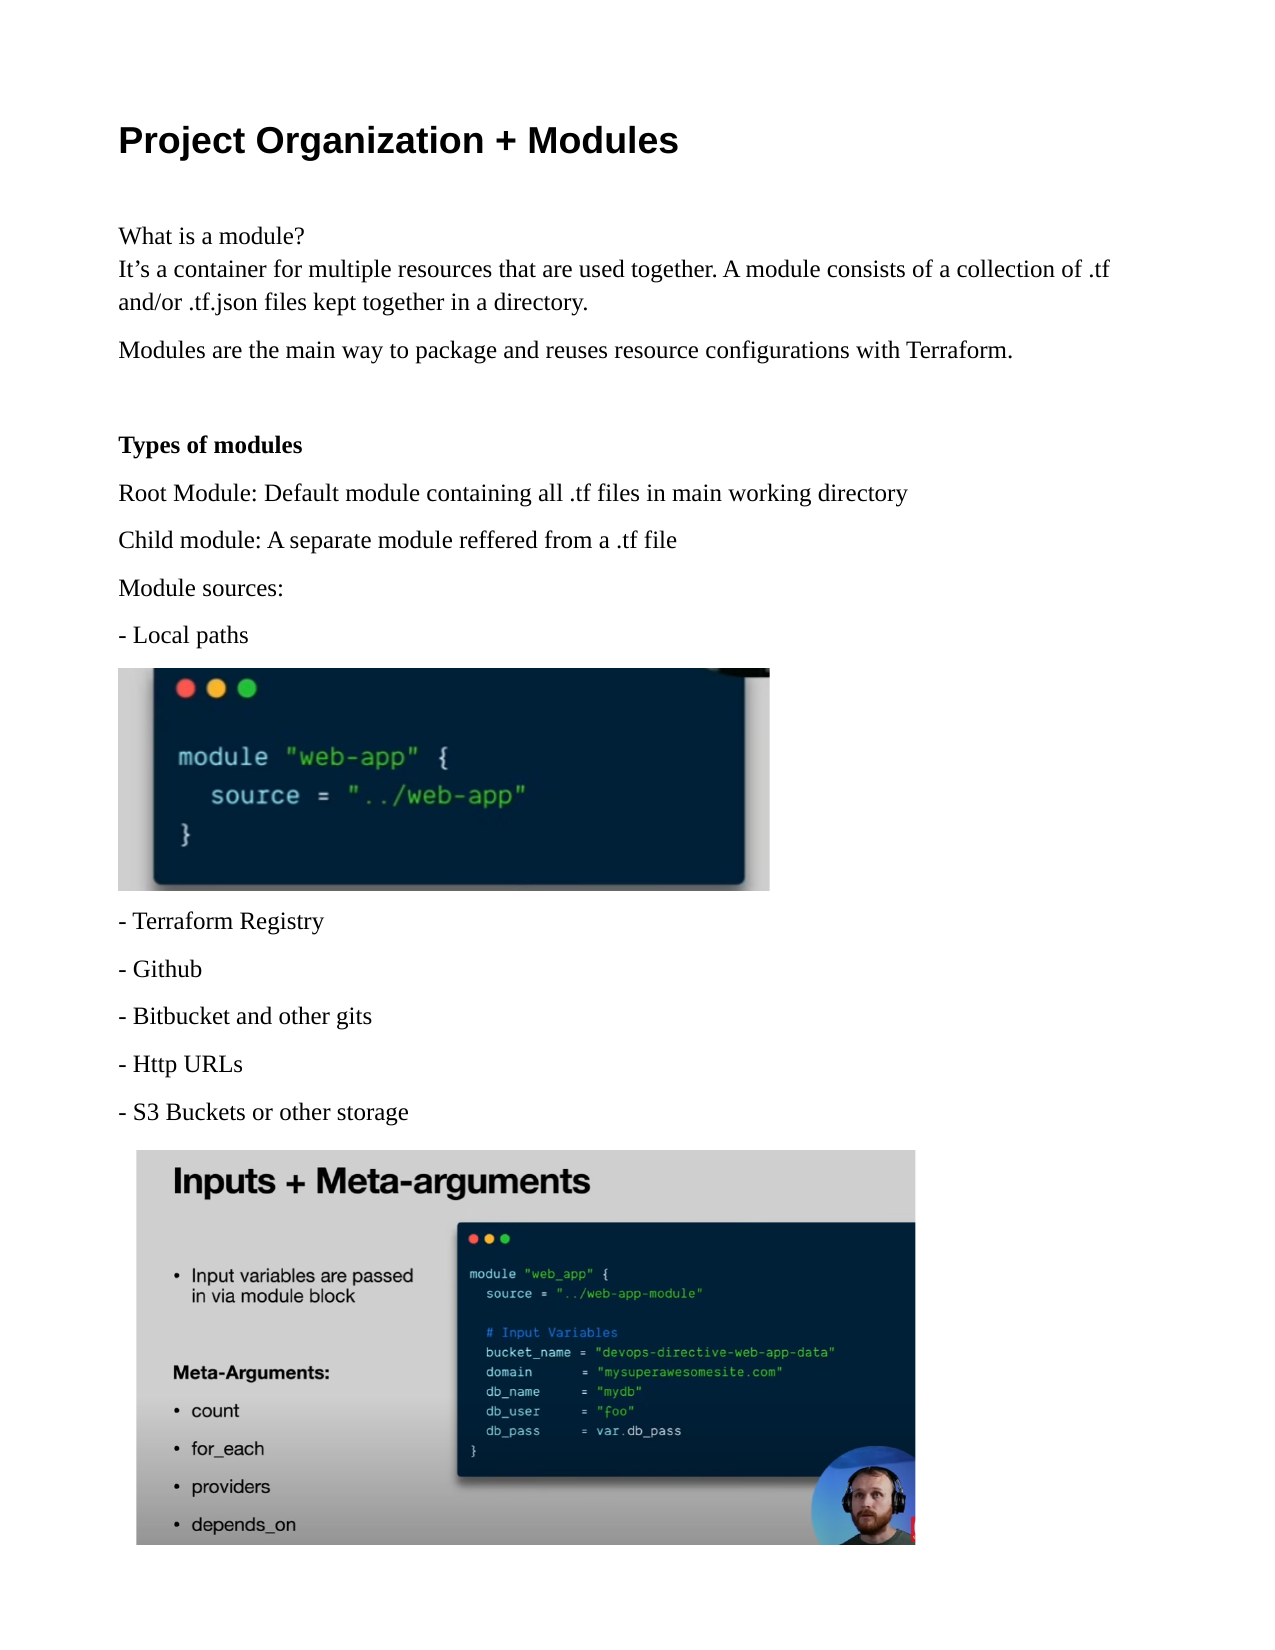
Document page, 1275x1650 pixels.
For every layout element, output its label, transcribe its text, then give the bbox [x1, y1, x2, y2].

text - S3 Buckets or other storage [118, 1097, 1157, 1125]
text Child module: A separate module reffered from a .tf file [118, 525, 1157, 554]
picture [136, 1150, 916, 1545]
text Module sources: [118, 573, 1157, 602]
text Root Module: Default module containing all .tf files in main working directory [118, 478, 1157, 507]
subtitle Project Organization + Modules [118, 118, 1157, 161]
text What is a module? It’s a container for multiple resources that are used together. A module consists of a collection of .tf and/or .tf.json files kept together in a directory. [118, 221, 1157, 316]
text - Github [118, 954, 1157, 983]
text - Terraform Registry [118, 906, 1157, 935]
text Modules are the main way to package and reuses resource configurations with Terraform. [118, 335, 1157, 364]
text Types of modules [118, 430, 1157, 459]
text - Local paths [118, 621, 1157, 649]
text - Bitbucket and other gits [118, 1001, 1157, 1030]
picture [118, 668, 770, 891]
text - Http URLs [118, 1049, 1157, 1078]
